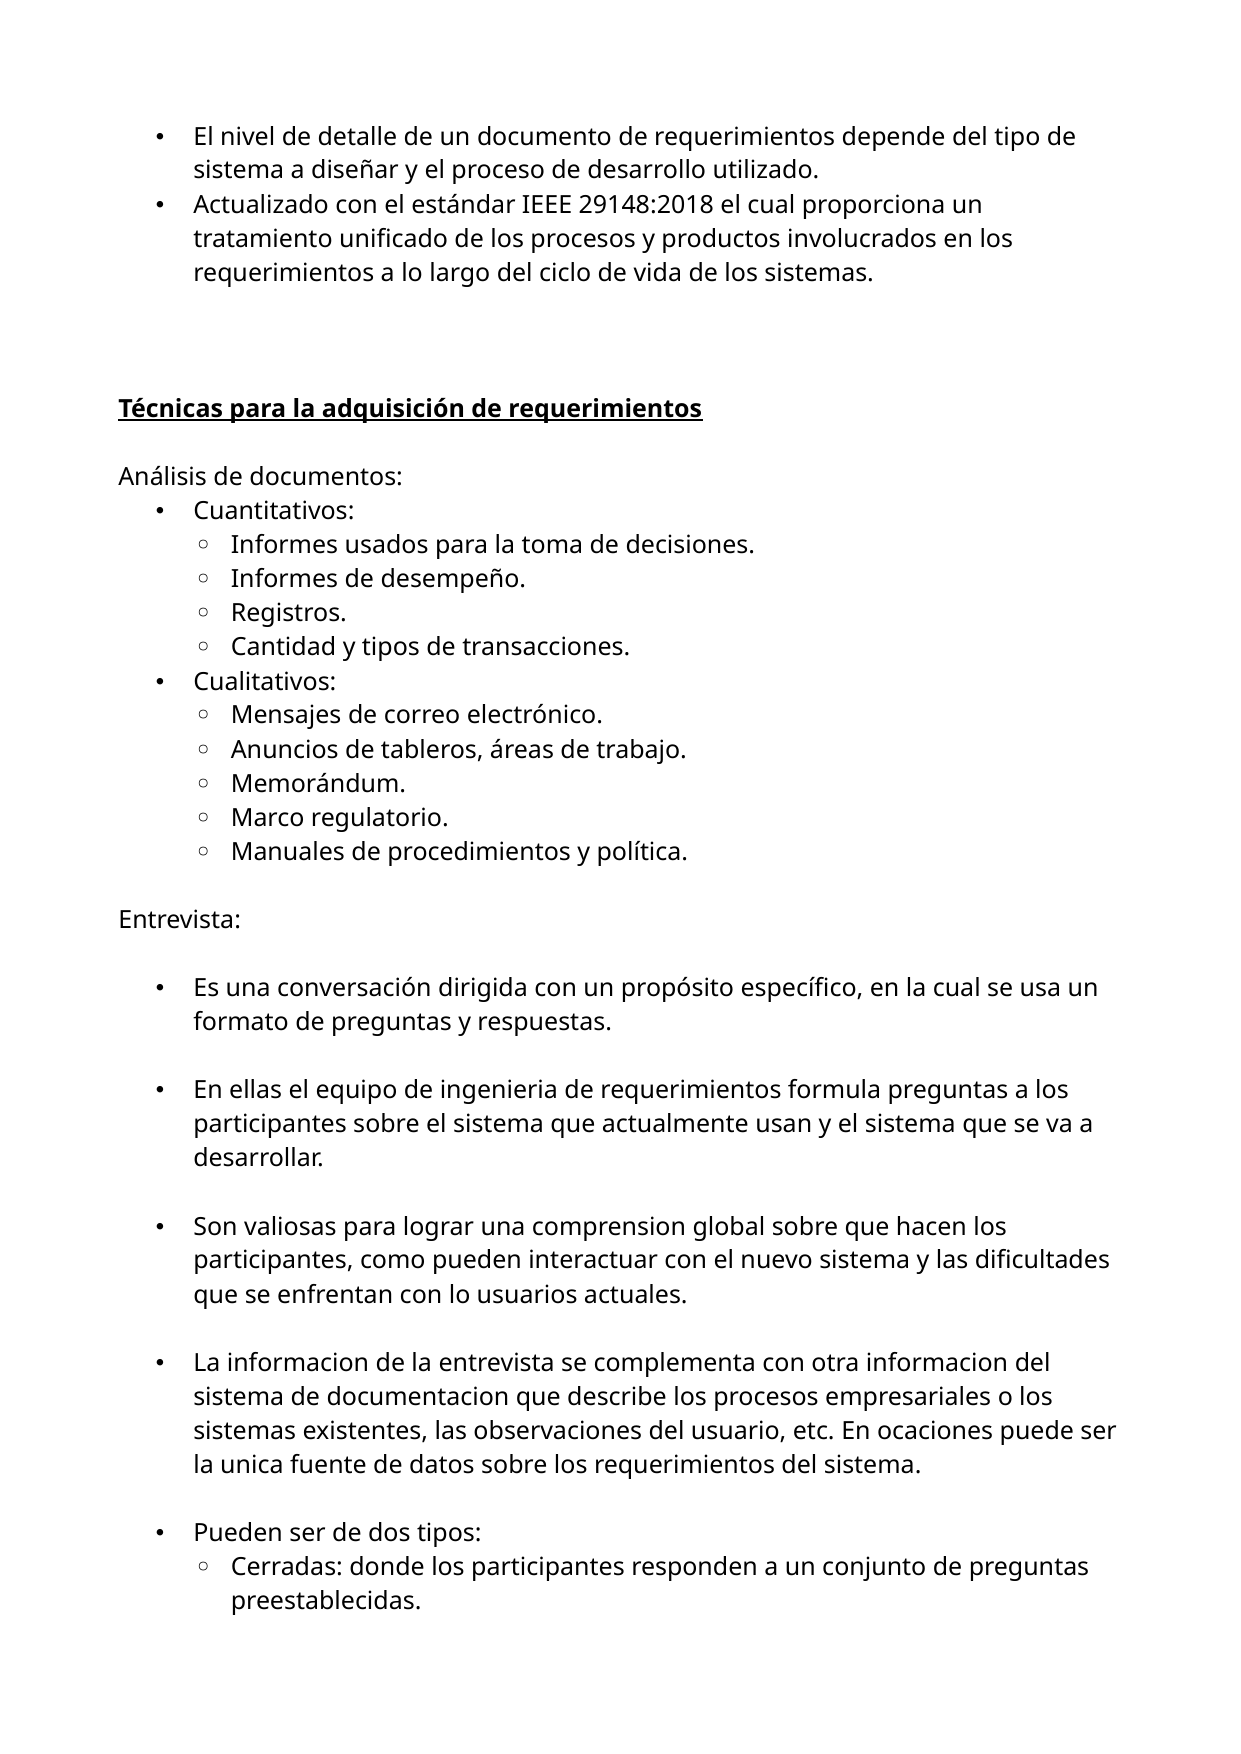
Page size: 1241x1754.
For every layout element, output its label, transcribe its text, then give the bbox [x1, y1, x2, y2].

list Memorándum. [193, 765, 1122, 799]
list Actualizado con el estándar IEEE 29148:2018 el cual proporciona un tratamiento unificado de los procesos y productos involucrados en los requerimientos a lo largo del ciclo de vida de los sistemas. [156, 186, 1122, 288]
list Cuantitativos: [156, 493, 1122, 527]
list Cantidad y tipos de transacciones. [193, 629, 1122, 663]
list Informes de desempeño. [193, 561, 1122, 595]
list Marco regulatorio. [193, 799, 1122, 833]
list La informacion de la entrevista se complementa con otra informacion del sistema de documentacion que describe los procesos empresariales o los sistemas existentes, las observaciones del usuario, etc. En ocaciones puede ser la unica fuente de datos sobre los requerimientos del sistema. [156, 1344, 1122, 1481]
list Informes usados para la toma de decisiones. [193, 527, 1122, 561]
list Manuales de procedimientos y política. [193, 833, 1122, 867]
list Cualitativos: [156, 663, 1122, 697]
list En ellas el equipo de ingenieria de requerimientos formula preguntas a los participantes sobre el sistema que actualmente usan y el sistema que se va a desarrollar. [156, 1072, 1122, 1174]
list Son valiosas para lograr una comprension global sobre que hacen los participantes, como pueden interactuar con el nuevo sistema y las dificultades que se enfrentan con lo usuarios actuales. [156, 1208, 1122, 1310]
list Pueden ser de dos tipos: [156, 1515, 1122, 1549]
list Anuncios de tableros, áreas de trabajo. [193, 731, 1122, 765]
text Técnicas para la adquisición de requerimientos [118, 391, 1122, 425]
list Cerradas: donde los participantes responden a un conjunto de preguntas preestablecidas. [193, 1549, 1122, 1617]
text Análisis de documentos: [118, 459, 1122, 493]
list El nivel de detalle de un documento de requerimientos depende del tipo de sistema a diseñar y el proceso de desarrollo utilizado. [156, 118, 1122, 186]
text Entrevista: [118, 902, 1122, 936]
list Mensajes de correo electrónico. [193, 697, 1122, 731]
list Es una conversación dirigida con un propósito específico, en la cual se usa un formato de preguntas y respuestas. [156, 970, 1122, 1038]
list Registros. [193, 595, 1122, 629]
